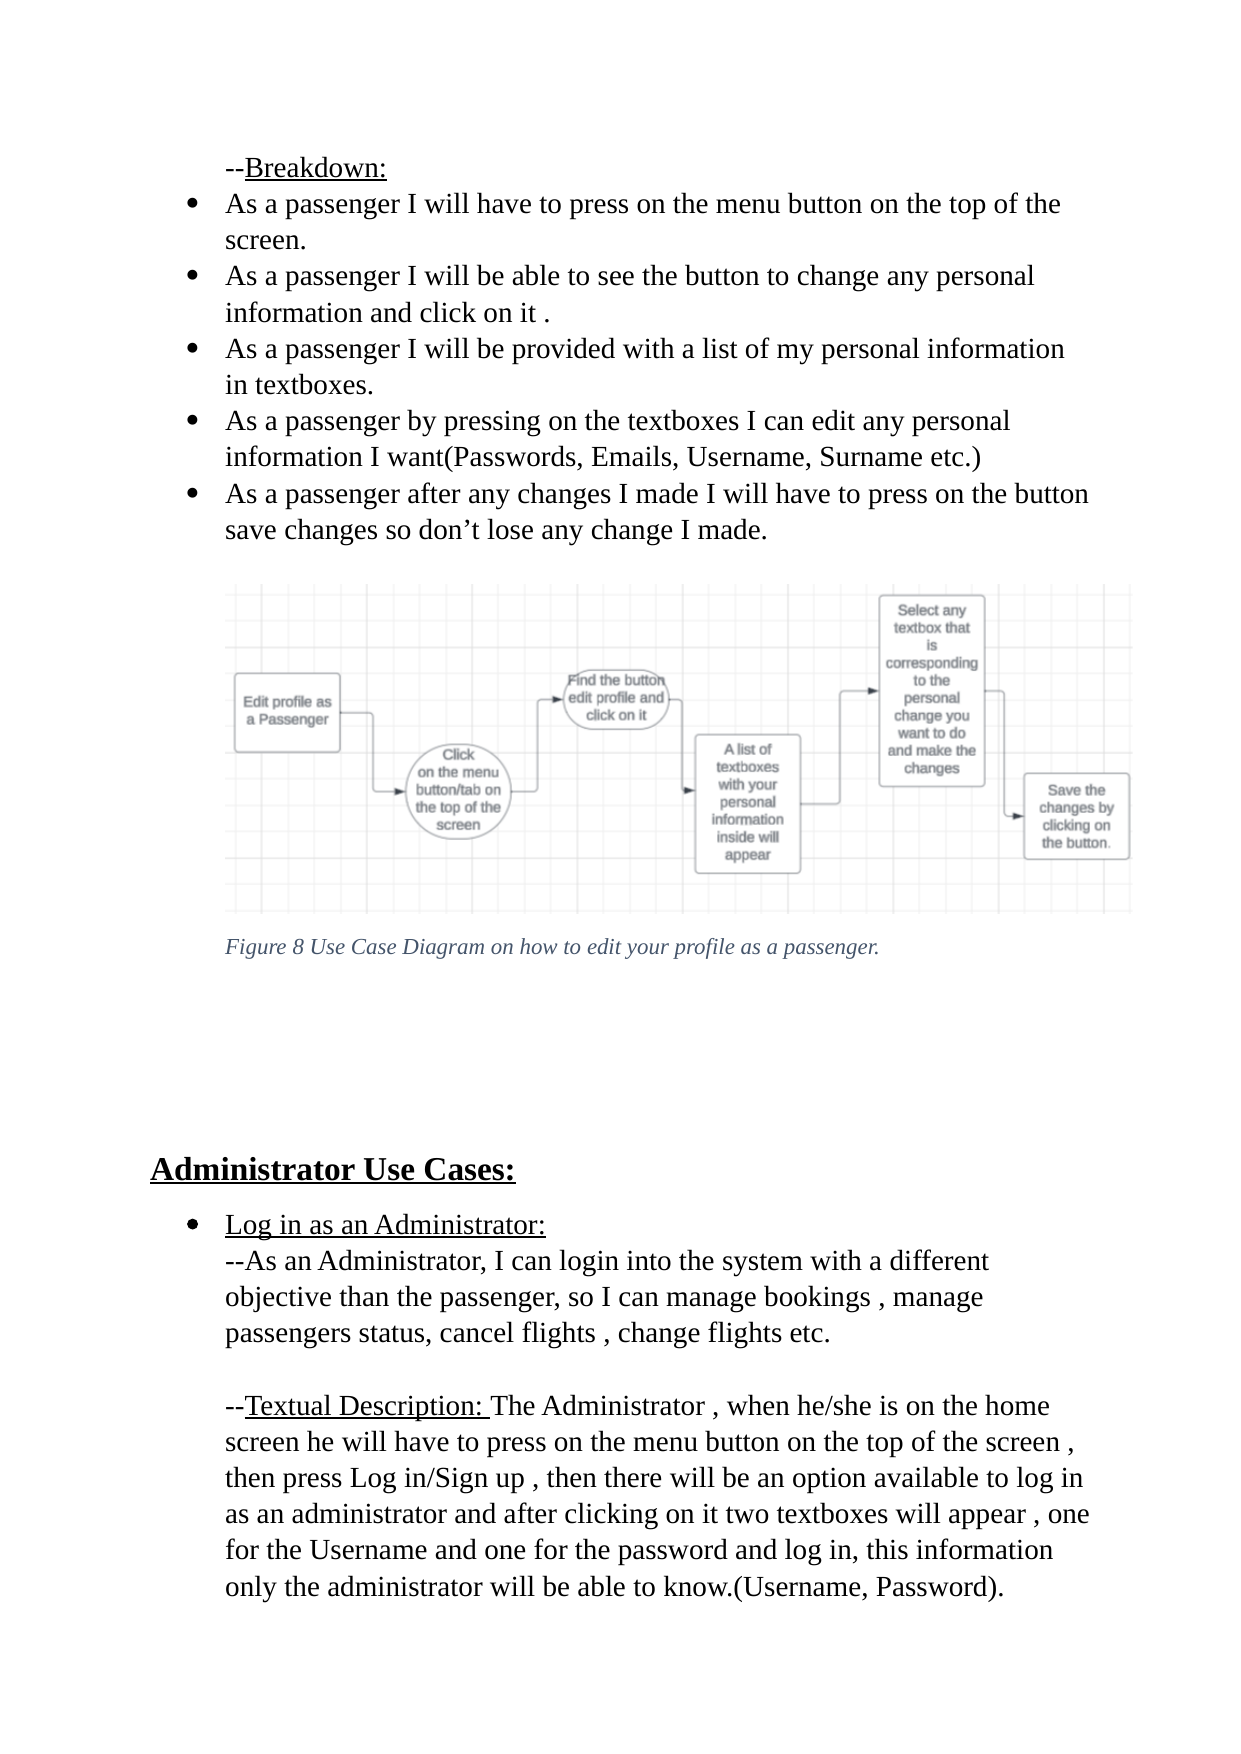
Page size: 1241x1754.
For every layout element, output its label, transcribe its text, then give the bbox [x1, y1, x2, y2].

list --As an Administrator, I can login into the system with a different objective than the passenger, so I can manage bookings , manage passengers status, cancel flights , change flights etc. [225, 1243, 1090, 1349]
list --Textual Description: The Administrator , when he/she is on the home screen he will have to press on the menu button on the top of the screen , then press Log in/Sign up , then there will be an option available to log in as an administrator and after clicking on it two textboxes will appear , one for the Username and one for the password and log in, this information only the administrator will be able to know.(Username, Password). [225, 1388, 1090, 1602]
list Log in as an Administrator: [187, 1207, 1090, 1241]
list --Breakdown: [225, 150, 1090, 183]
list As a passenger by pressing on the textboxes I can edit any personal information I want(Passwords, Emails, Username, Surname etc.) [187, 403, 1090, 473]
text Figure 8 Use Case Diagram on how to edit your profile as a passenger. [150, 933, 1090, 959]
list As a passenger I will be provided with a list of my personal information in textboxes. [187, 331, 1090, 401]
list As a passenger I will be able to see the button to change any personal information and click on it . [187, 258, 1090, 328]
picture [225, 584, 1133, 914]
list As a passenger after any changes I made I will have to press on the button save changes so don’t lose any change I made. [187, 476, 1090, 546]
text Administrator Use Cases: [150, 1149, 1090, 1187]
list As a passenger I will have to press on the menu button on the top of the screen. [187, 186, 1090, 256]
